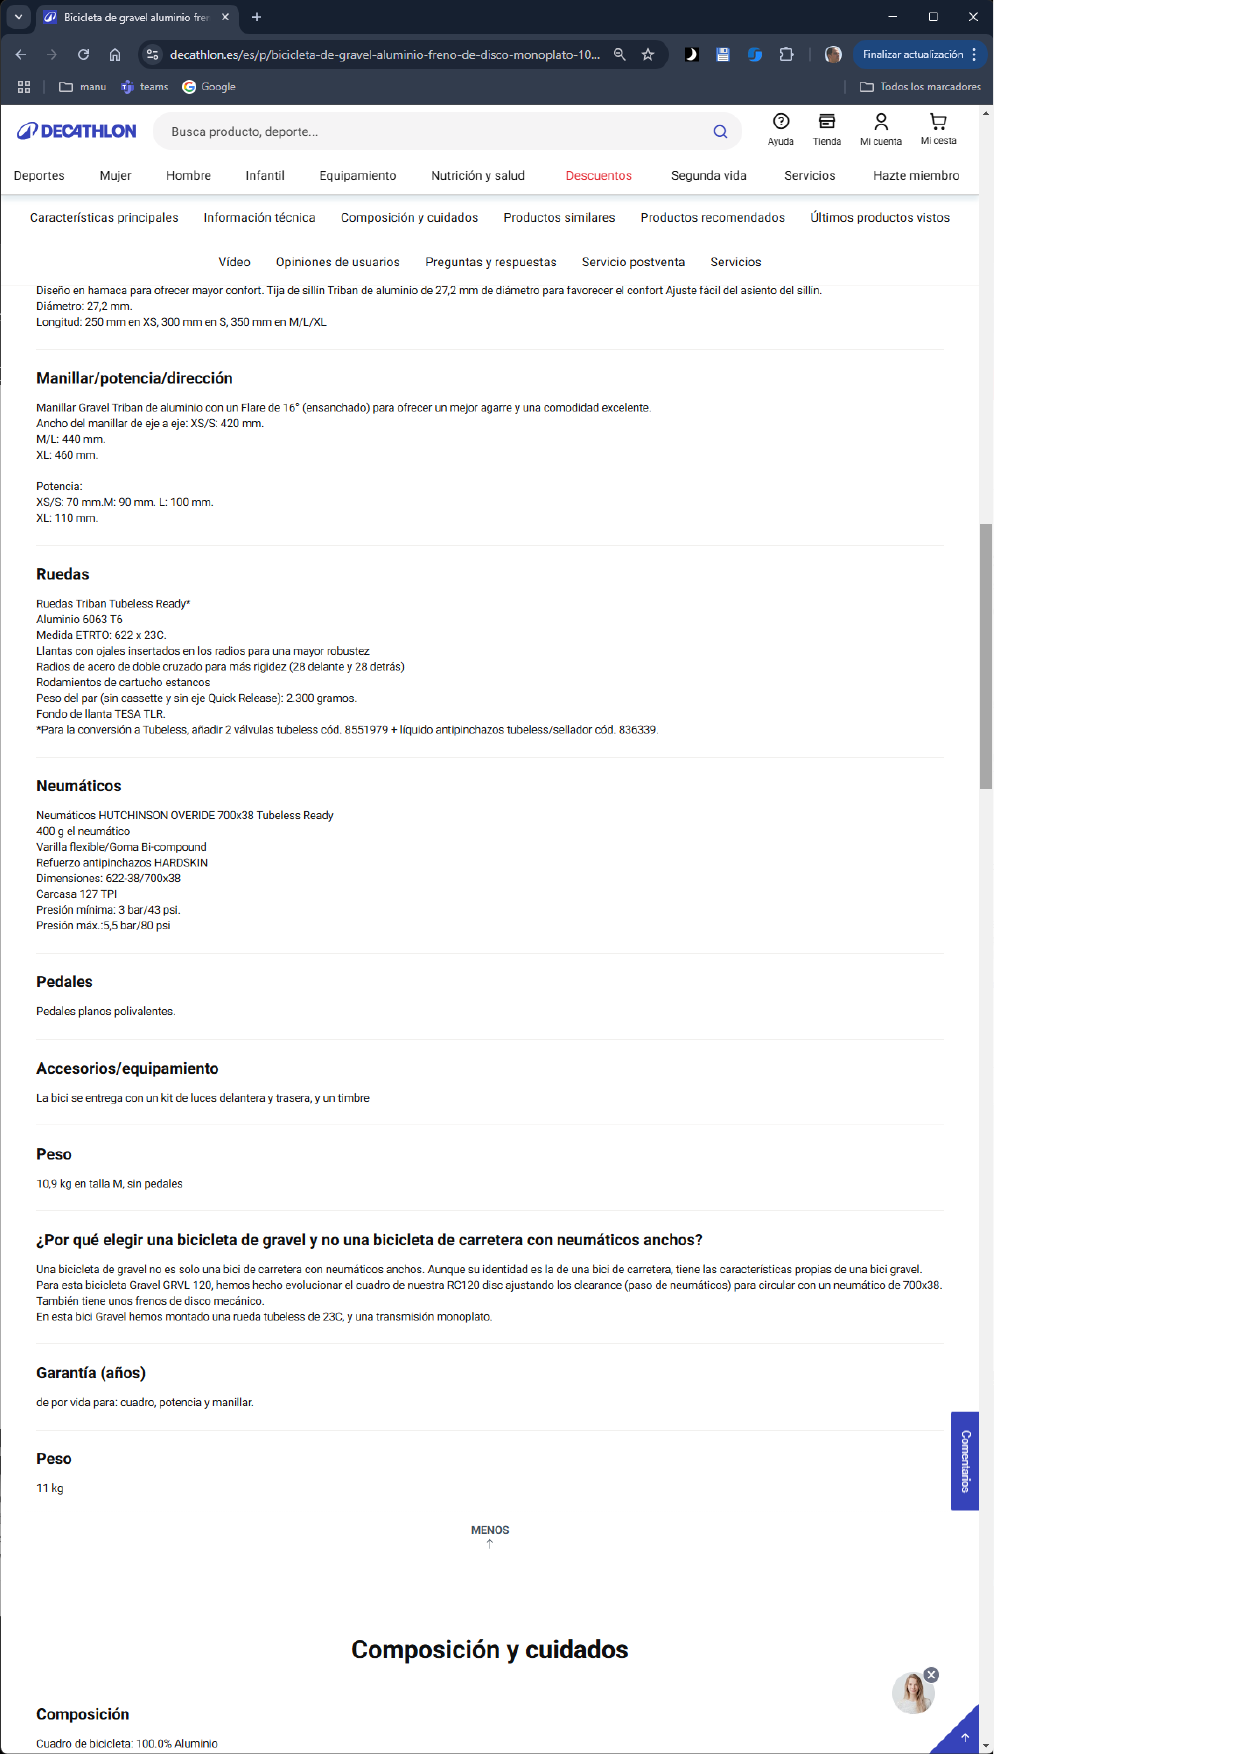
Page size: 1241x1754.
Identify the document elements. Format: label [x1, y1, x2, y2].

picture [0, 0, 994, 1754]
